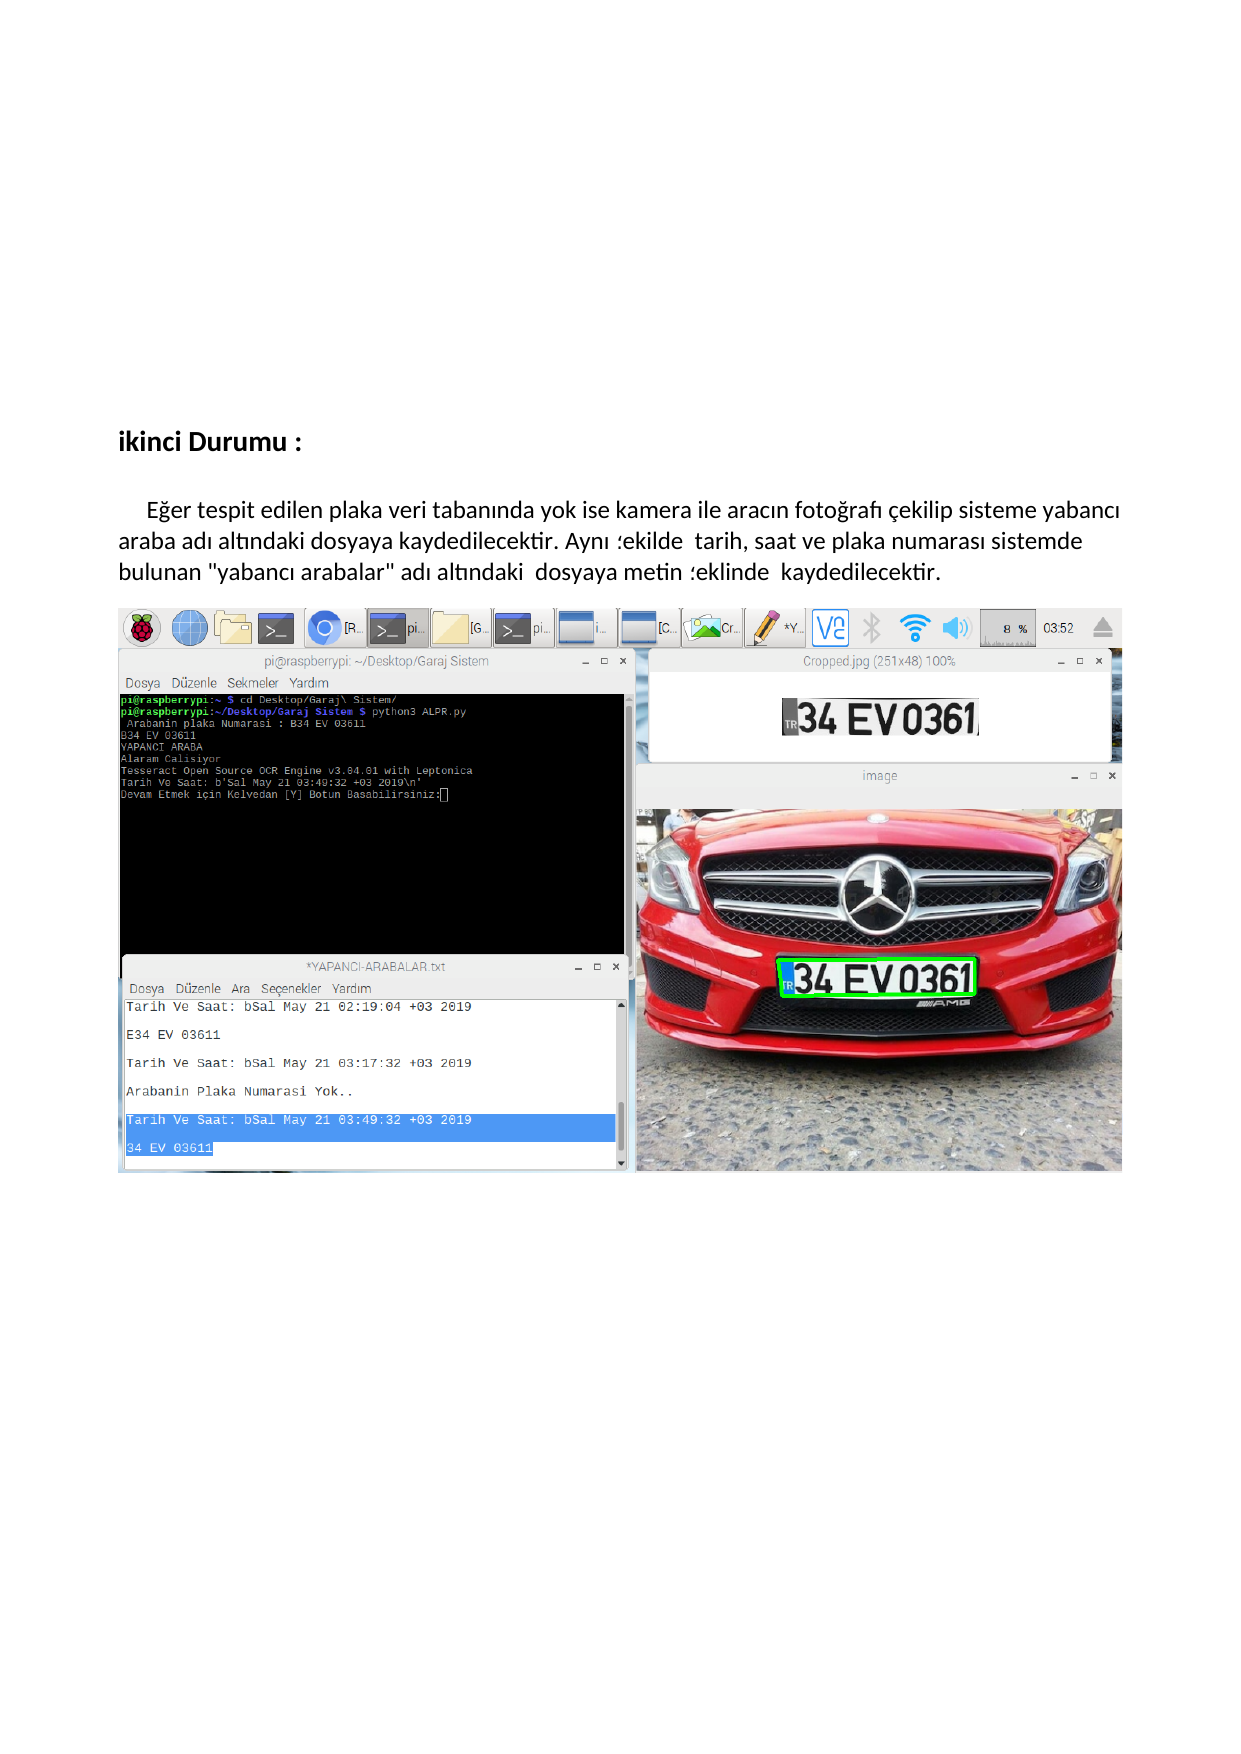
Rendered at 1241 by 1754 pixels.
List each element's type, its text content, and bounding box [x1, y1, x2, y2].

text ikinci Durumu : [118, 423, 1122, 459]
text Eğer tespit edilen plaka veri tabanında yok ise kamera ile aracın fotoğrafı çekilip sisteme yabancı araba adı altındaki dosyaya kaydedilecektir. Aynı ؛ekilde tarih, saat ve plaka numarası sistemde bulunan "yabancı arabalar" adı altındaki dosyaya metin ؛eklinde kaydedilecektir. [118, 494, 1122, 586]
picture [118, 608, 1123, 1173]
